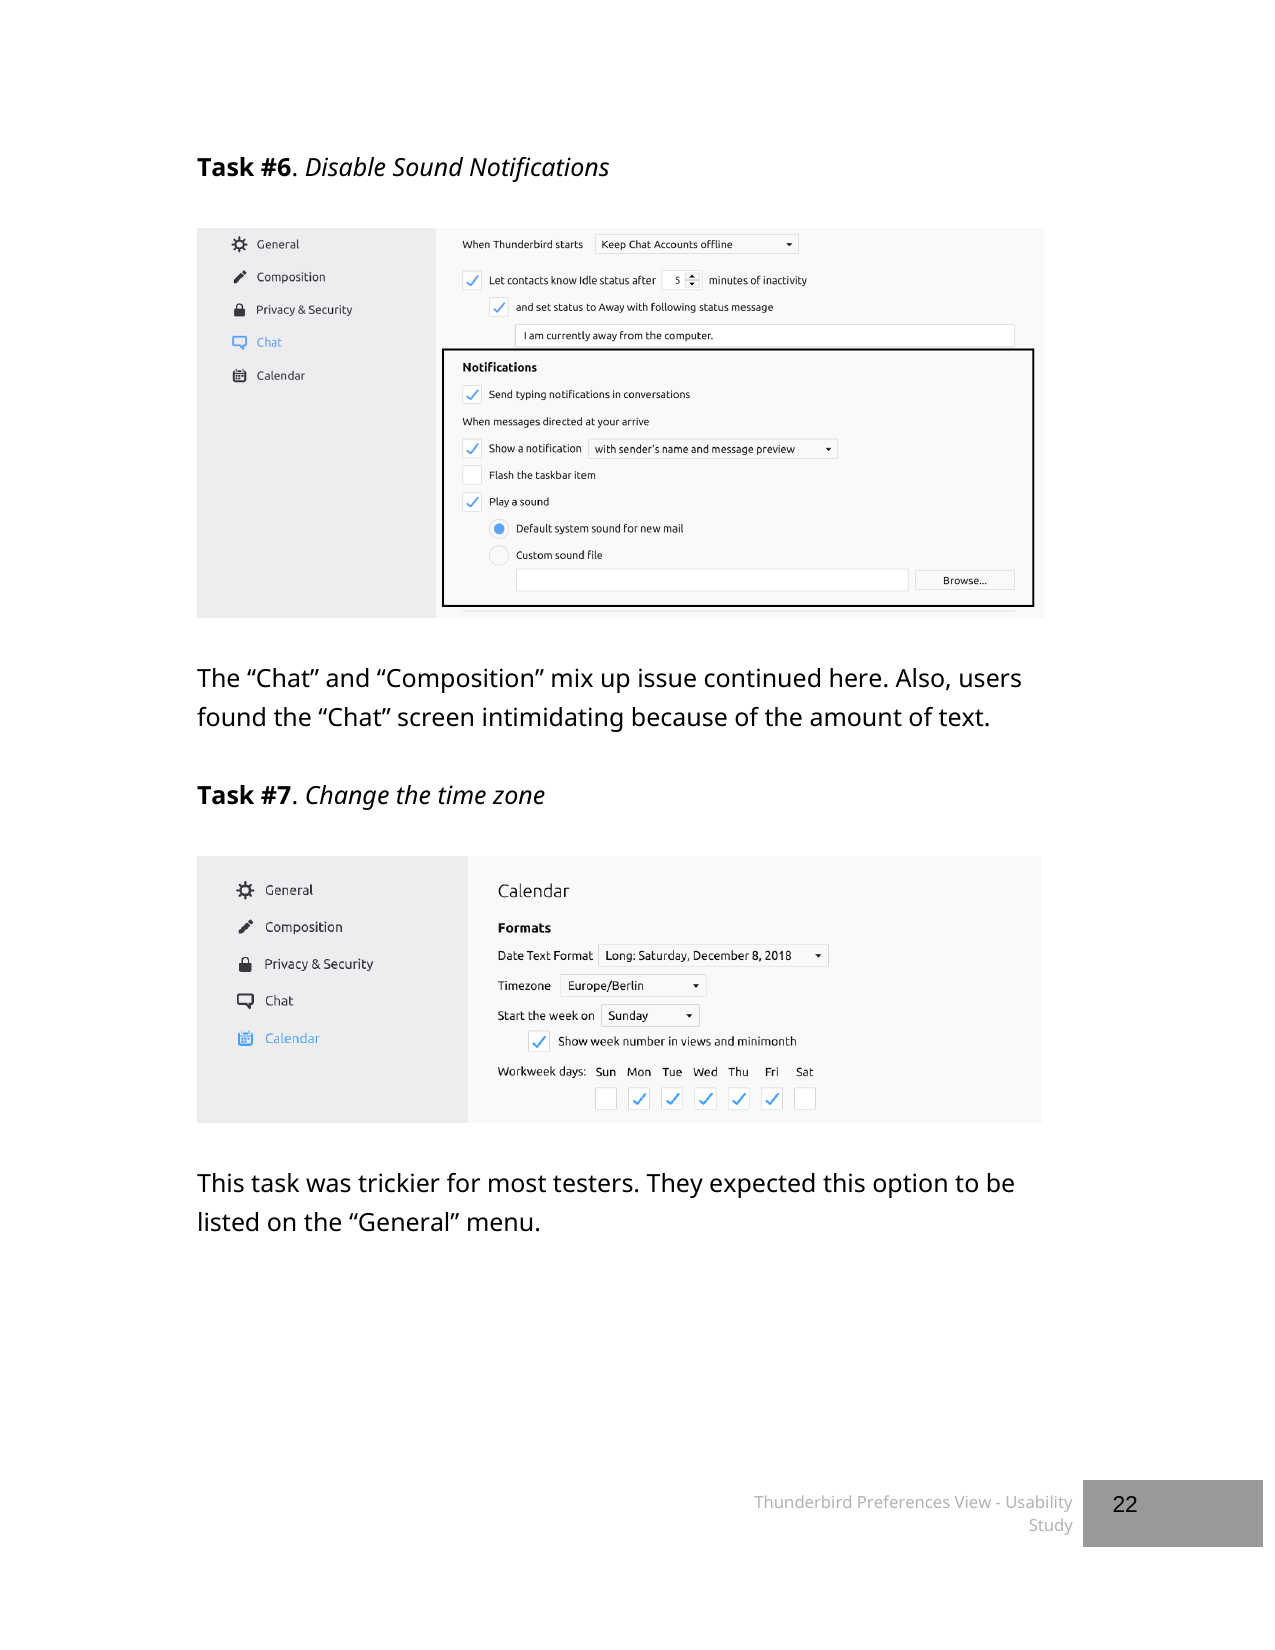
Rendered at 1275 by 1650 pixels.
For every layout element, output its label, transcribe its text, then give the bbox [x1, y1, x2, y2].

text This task was trickier for most testers. They expected this option to be listed on the “General” menu. [197, 1166, 1079, 1239]
text The “Chat” and “Composition” mix up issue continued here. Also, users found the “Chat” screen intimidating because of the amount of text. [197, 660, 1079, 734]
text Task #7. Change the time zone [197, 778, 1079, 812]
text Task #6. Disable Sound Notifications [197, 150, 1079, 184]
